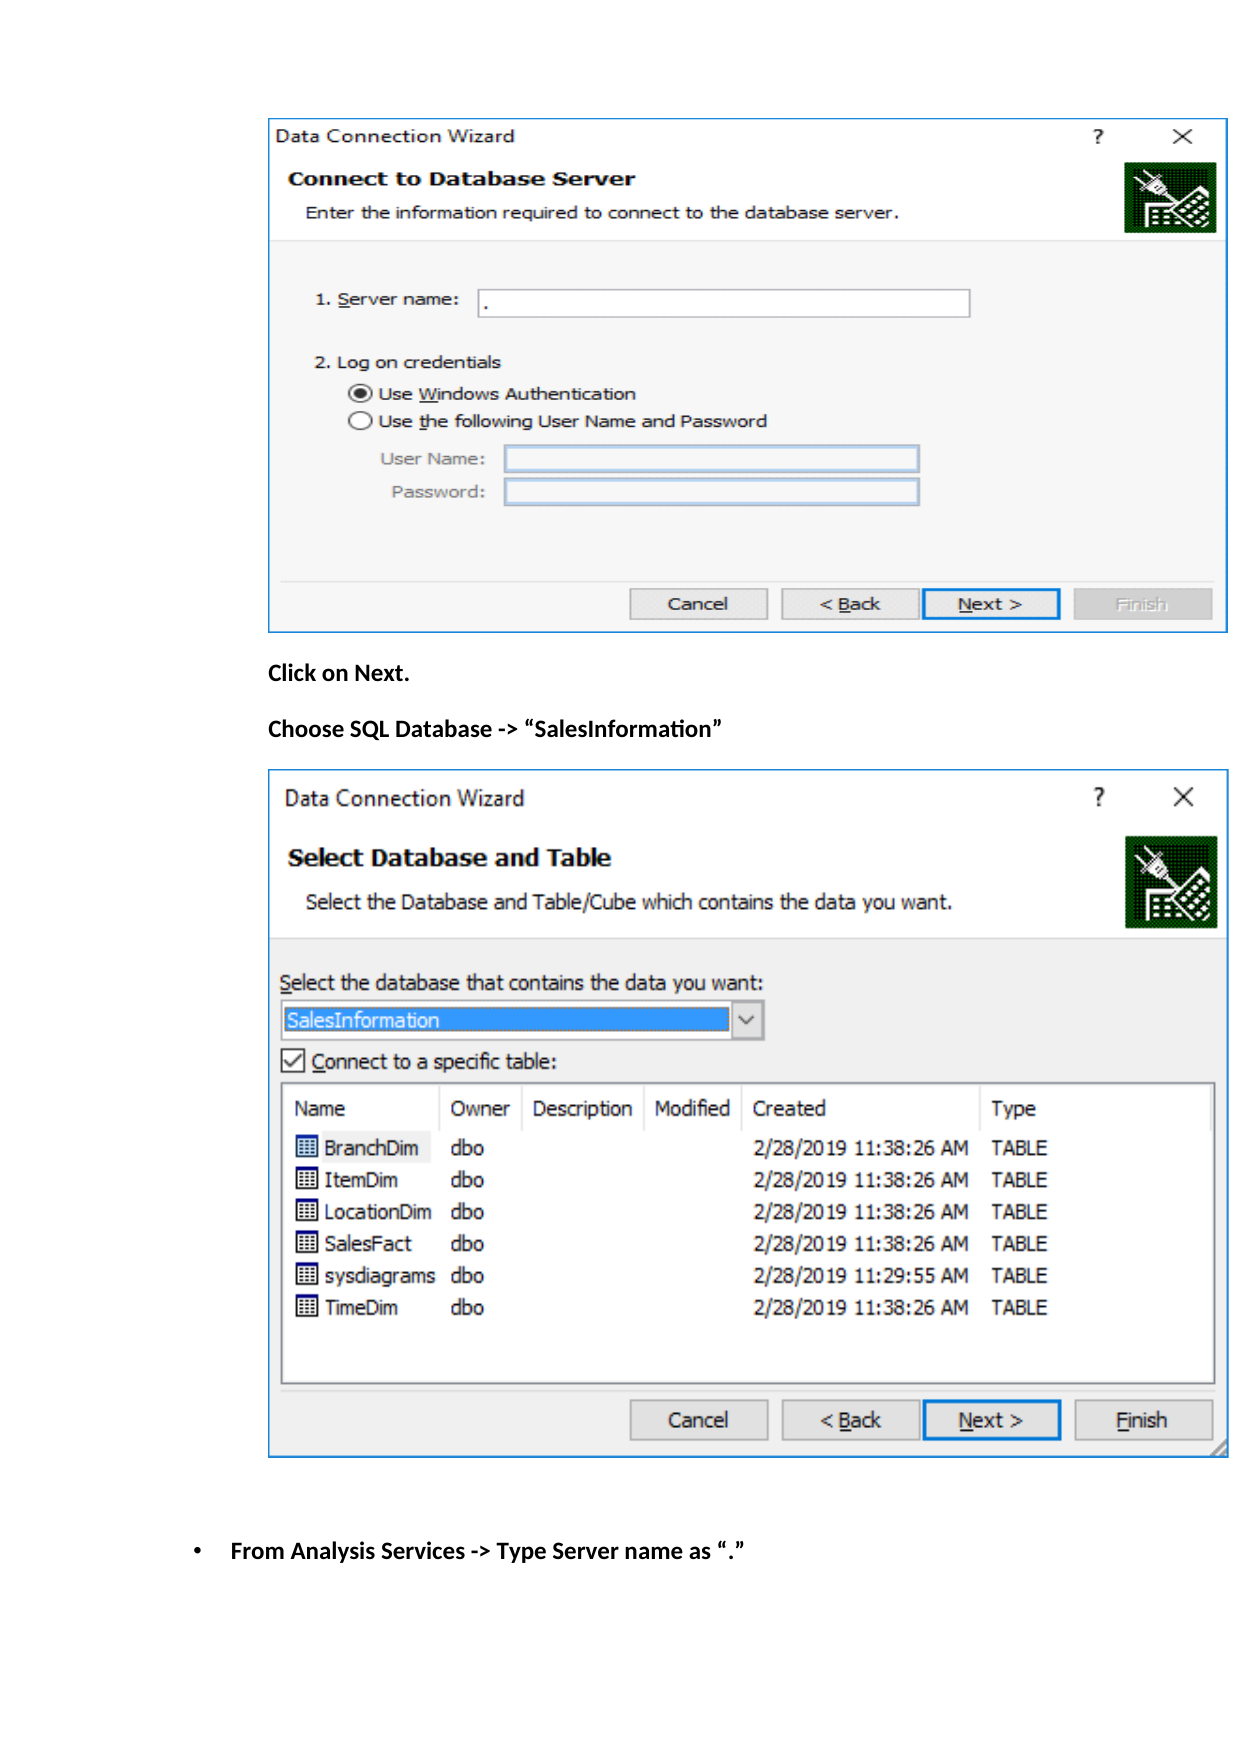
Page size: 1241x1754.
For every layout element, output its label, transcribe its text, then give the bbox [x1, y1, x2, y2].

list From Analysis Services -> Type Server name as “.” [193, 1535, 1122, 1566]
text Choose SQL Database -> “SalesInformation” [268, 713, 1122, 744]
text Click on Next. [268, 657, 1122, 688]
